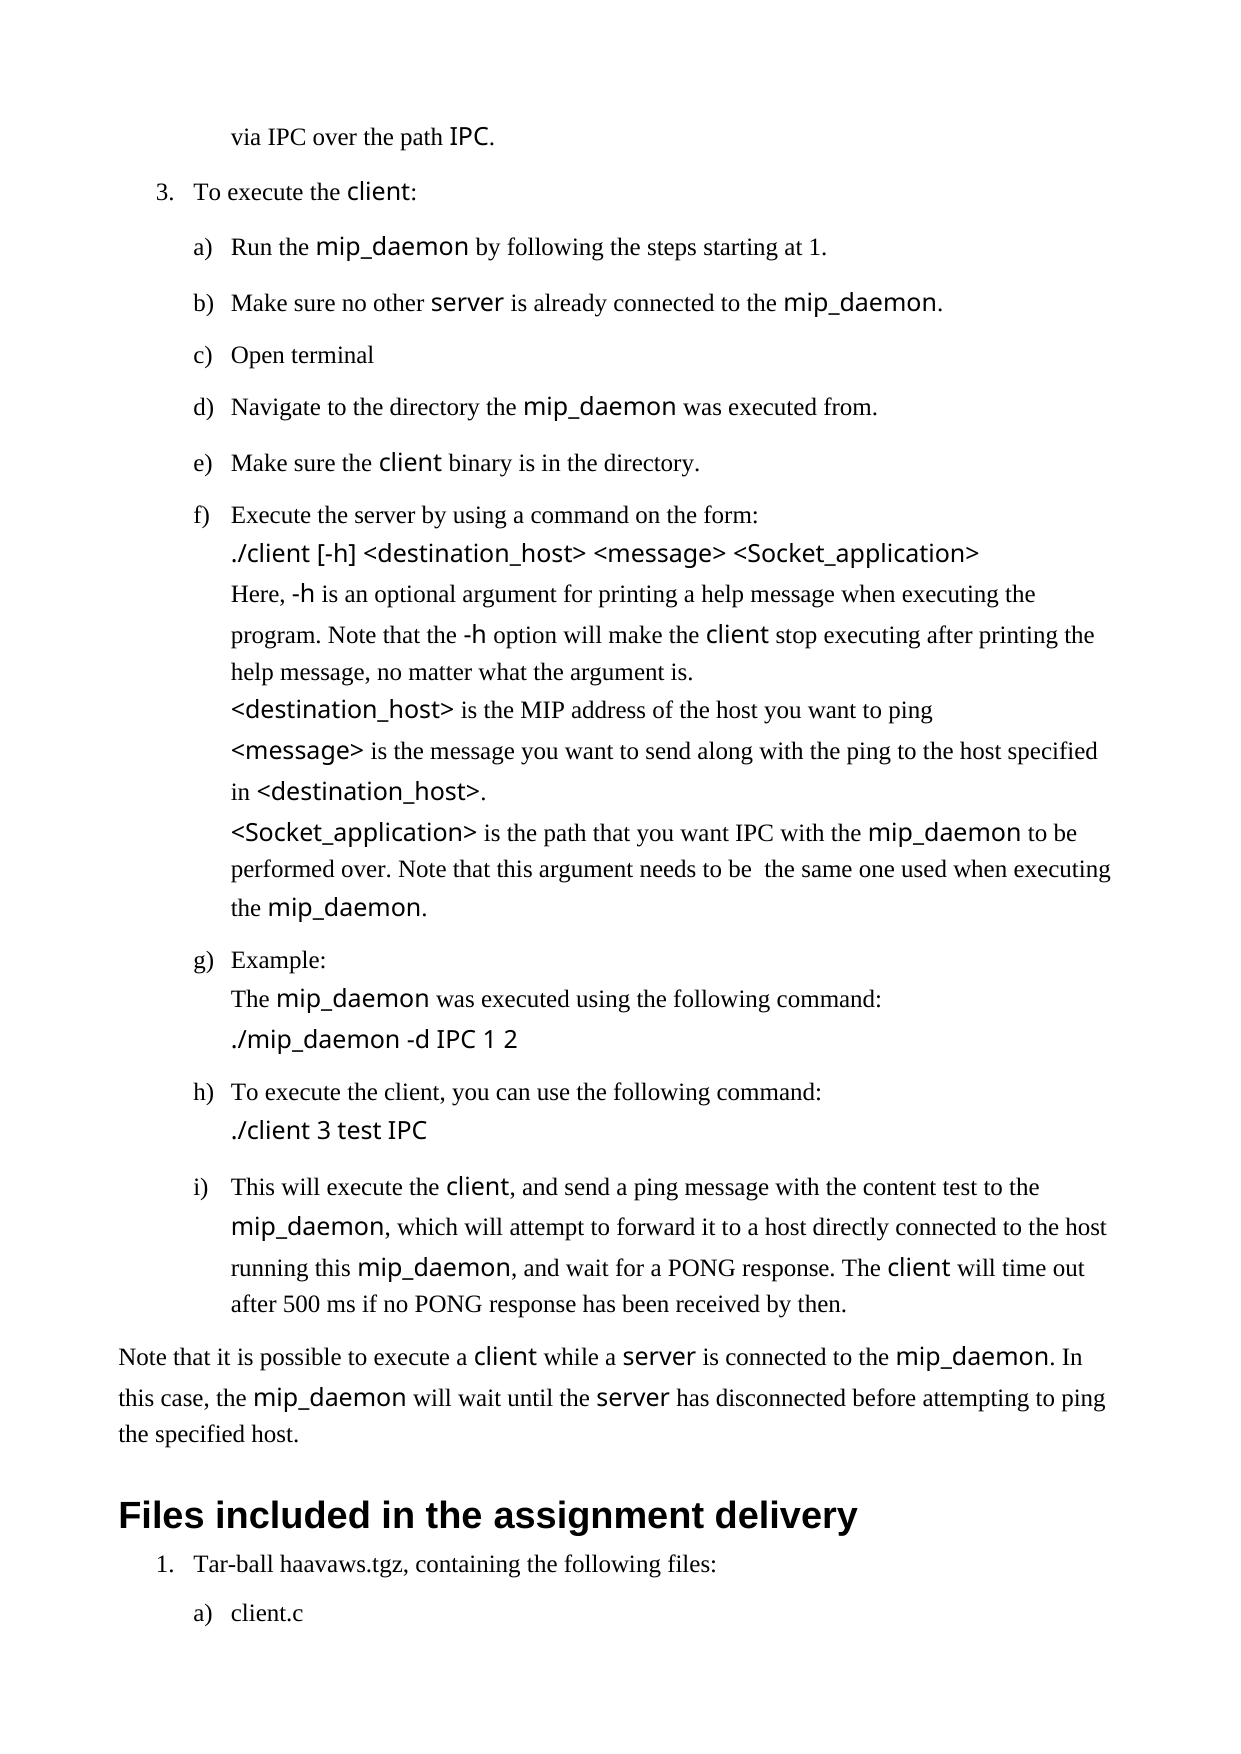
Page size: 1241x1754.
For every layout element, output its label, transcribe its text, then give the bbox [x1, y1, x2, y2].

list Make sure no other server is already connected to the mip_daemon. [193, 284, 1122, 318]
list Open terminal [193, 340, 1122, 368]
list Example: The mip_daemon was executed using the following command: ./mip_daemon -d IPC 1 2 [193, 945, 1122, 1056]
list Tar-ball haavaws.tgz, containing the following files: [156, 1549, 1122, 1578]
list via IPC over the path IPC. [193, 118, 1122, 152]
list Make sure the client binary is in the directory. [193, 444, 1122, 478]
list Run the mip_daemon by following the steps starting at 1. [193, 229, 1122, 263]
list client.c [193, 1598, 1122, 1627]
list Execute the server by using a command on the form: ./client [-h] <destination_host> <message> <Socket_application> Here, -h is an optional argument for printing a help message when executing the program. Note that the -h option will make the client stop executing after printing the help message, no matter what the argument is. <destination_host> is the MIP address of the host you want to ping <message> is the message you want to send along with the ping to the host specified in <destination_host>. <Socket_application> is the path that you want IPC with the mip_daemon to be performed over. Note that this argument needs to be the same one used when executing the mip_daemon. [193, 500, 1122, 924]
list To execute the client: [156, 173, 1122, 208]
list To execute the client, you can use the following command: ./client 3 test IPC [193, 1077, 1122, 1147]
list Navigate to the directory the mip_daemon was executed from. [193, 389, 1122, 423]
list This will execute the client, and send a ping message with the content test to the mip_daemon, which will attempt to forward it to a host directly connected to the host running this mip_daemon, and wait for a PONG response. The client will time out after 500 ms if no PONG response has been received by then. [193, 1168, 1122, 1318]
text Note that it is possible to execute a client while a server is connected to the mip_daemon. In this case, the mip_daemon will wait until the server has disconnected before attempting to ping the specified host. [118, 1339, 1122, 1448]
subtitle Files included in the assignment delivery [118, 1493, 1122, 1537]
